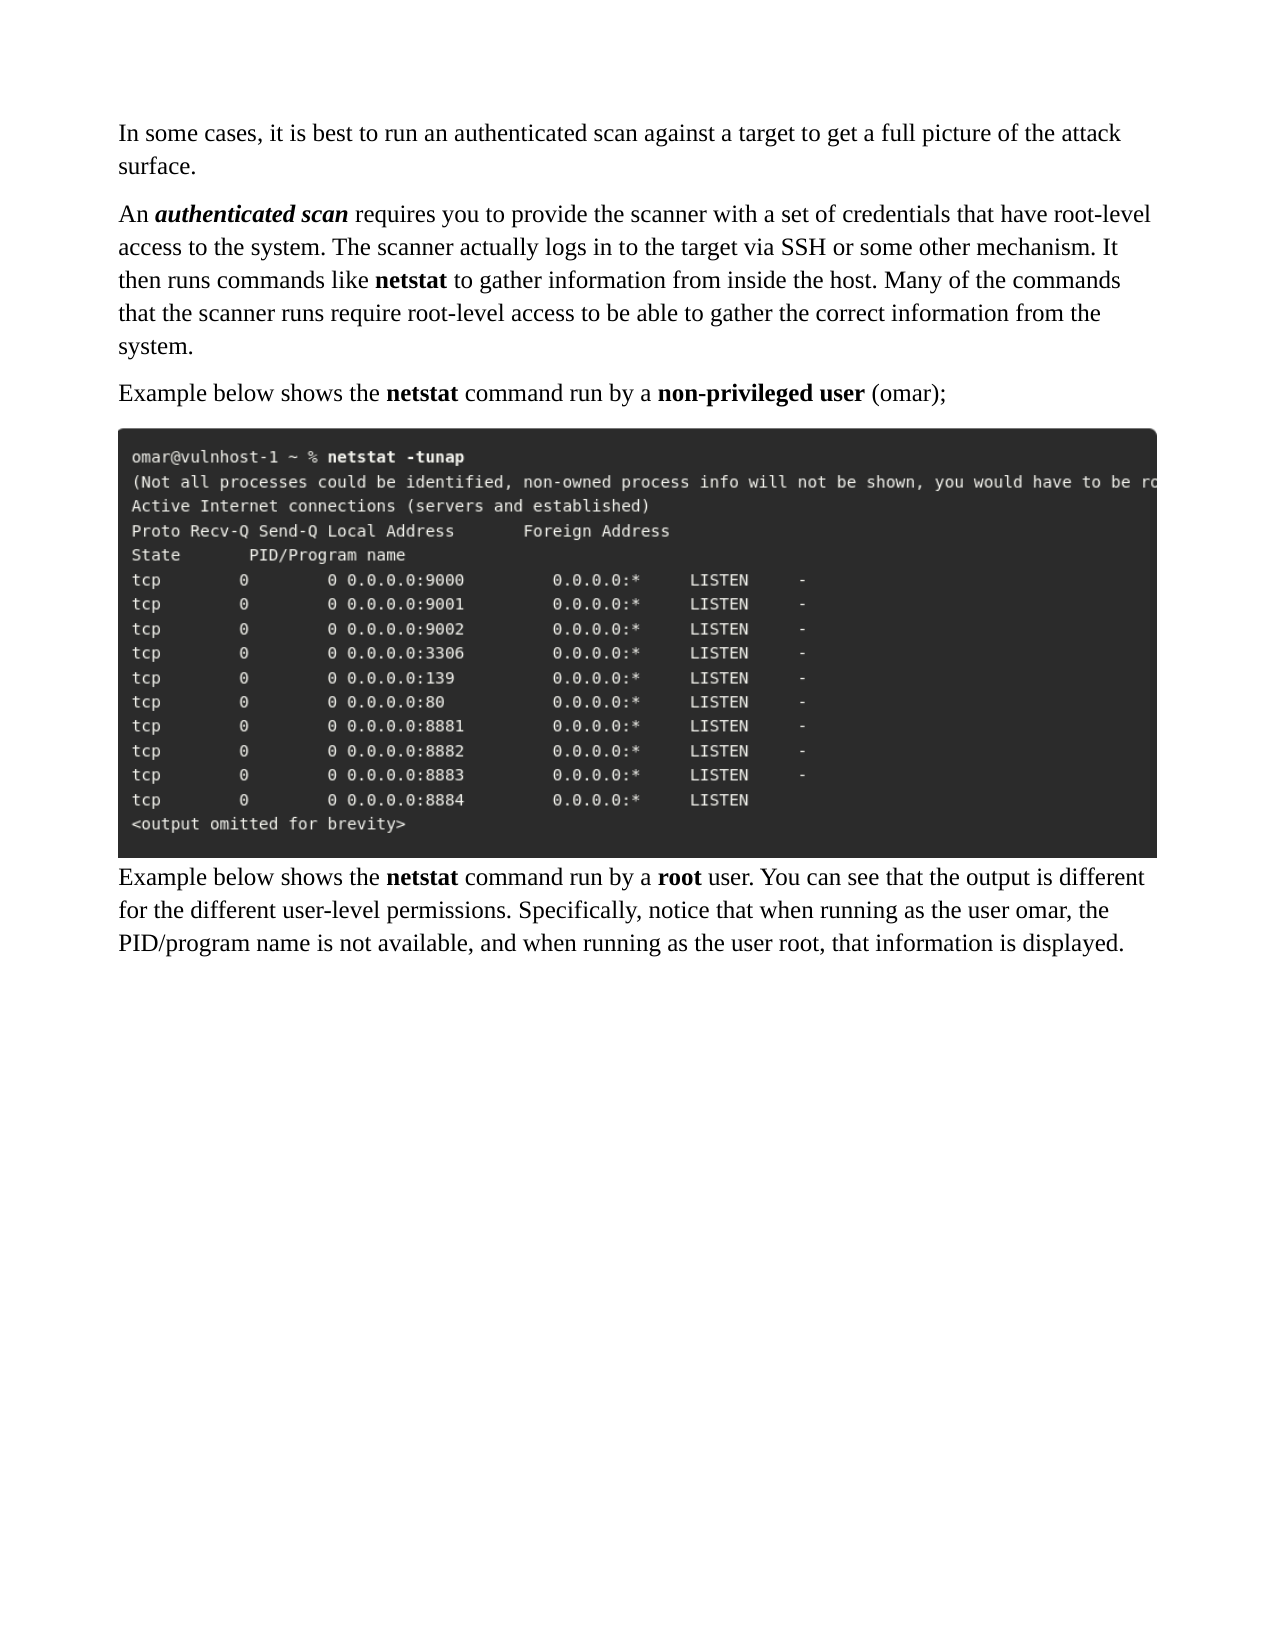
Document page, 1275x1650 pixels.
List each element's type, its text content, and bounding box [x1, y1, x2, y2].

text In some cases, it is best to run an authenticated scan against a target to get a full picture of the attack surface. [118, 118, 1157, 180]
picture [118, 426, 1157, 858]
text Example below shows the netstat command run by a non-privileged user (omar); [118, 378, 1157, 407]
text An authenticated scan requires you to provide the scanner with a set of credentials that have root-level access to the system. The scanner actually logs in to the target via SSH or some other mechanism. It then runs commands like netstat to gather information from inside the host. Many of the commands that the scanner runs require root-level access to be able to gather the correct information from the system. [118, 199, 1157, 359]
text Example below shows the netstat command run by a root user. You can see that the output is different for the different user-level permissions. Specifically, notice that when running as the user omar, the PID/program name is not available, and when running as the user root, that information is displayed. [118, 858, 1157, 956]
